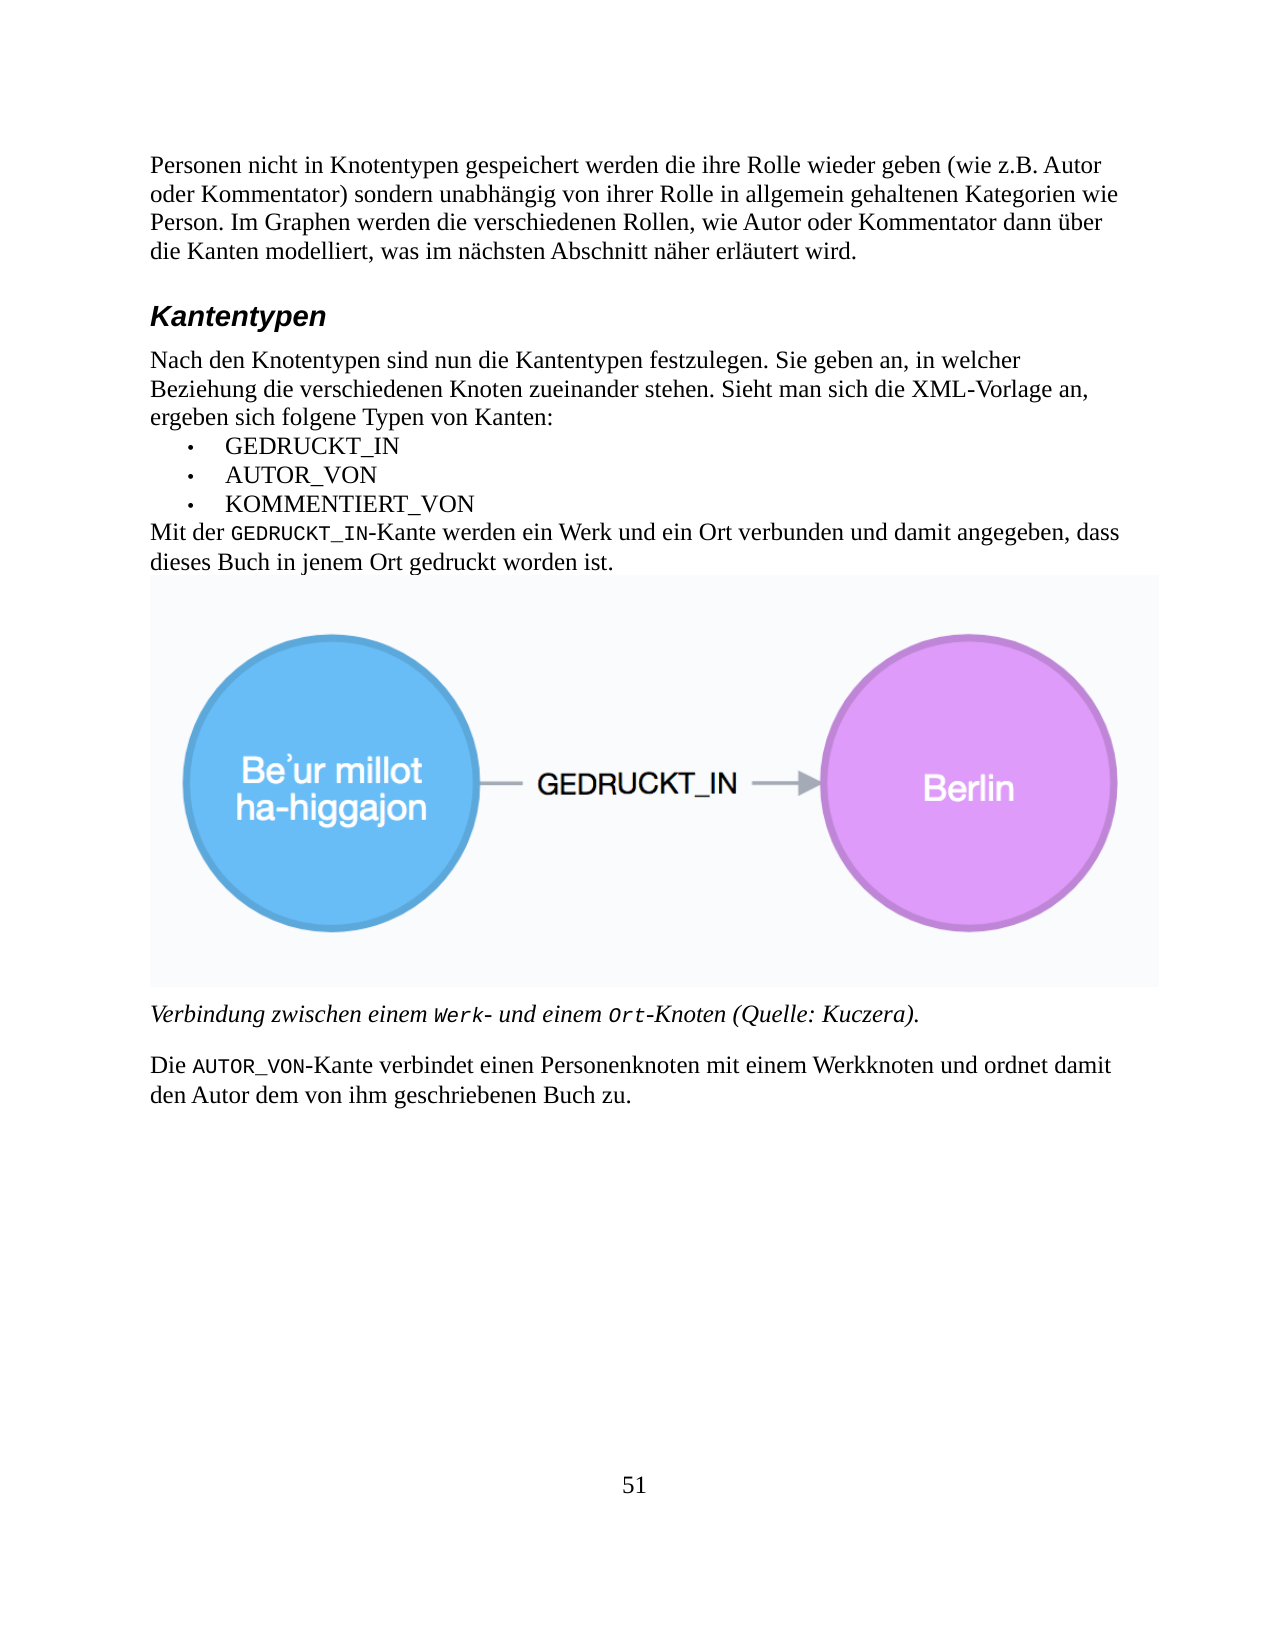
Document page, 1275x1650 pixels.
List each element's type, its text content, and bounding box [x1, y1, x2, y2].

list GEDRUCKT_IN [187, 431, 1125, 460]
subtitle Kantentypen [150, 299, 1125, 332]
picture [150, 575, 1159, 987]
text Mit der GEDRUCKT_IN-Kante werden ein Werk und ein Ort verbunden und damit angegeben, dass dieses Buch in jenem Ort gedruckt worden ist. [150, 517, 1125, 575]
text Nach den Knotentypen sind nun die Kantentypen festzulegen. Sie geben an, in welcher Beziehung die verschiedenen Knoten zueinander stehen. Sieht man sich die XML-Vorlage an, ergeben sich folgene Typen von Kanten: [150, 345, 1125, 431]
text Verbindung zwischen einem Werk- und einem Ort-Knoten (Quelle: Kuczera). [150, 999, 1125, 1029]
list AUTOR_VON [187, 460, 1125, 489]
text Die AUTOR_VON-Kante verbindet einen Personenknoten mit einem Werkknoten und ordnet damit den Autor dem von ihm geschriebenen Buch zu. [150, 1051, 1125, 1109]
list KOMMENTIERT_VON [187, 489, 1125, 517]
text Personen nicht in Knotentypen gespeichert werden die ihre Rolle wieder geben (wie z.B. Autor oder Kommentator) sondern unabhängig von ihrer Rolle in allgemein gehaltenen Kategorien wie Person. Im Graphen werden die verschiedenen Rollen, wie Autor oder Kommentator dann über die Kanten modelliert, was im nächsten Abschnitt näher erläutert wird. [150, 150, 1125, 265]
